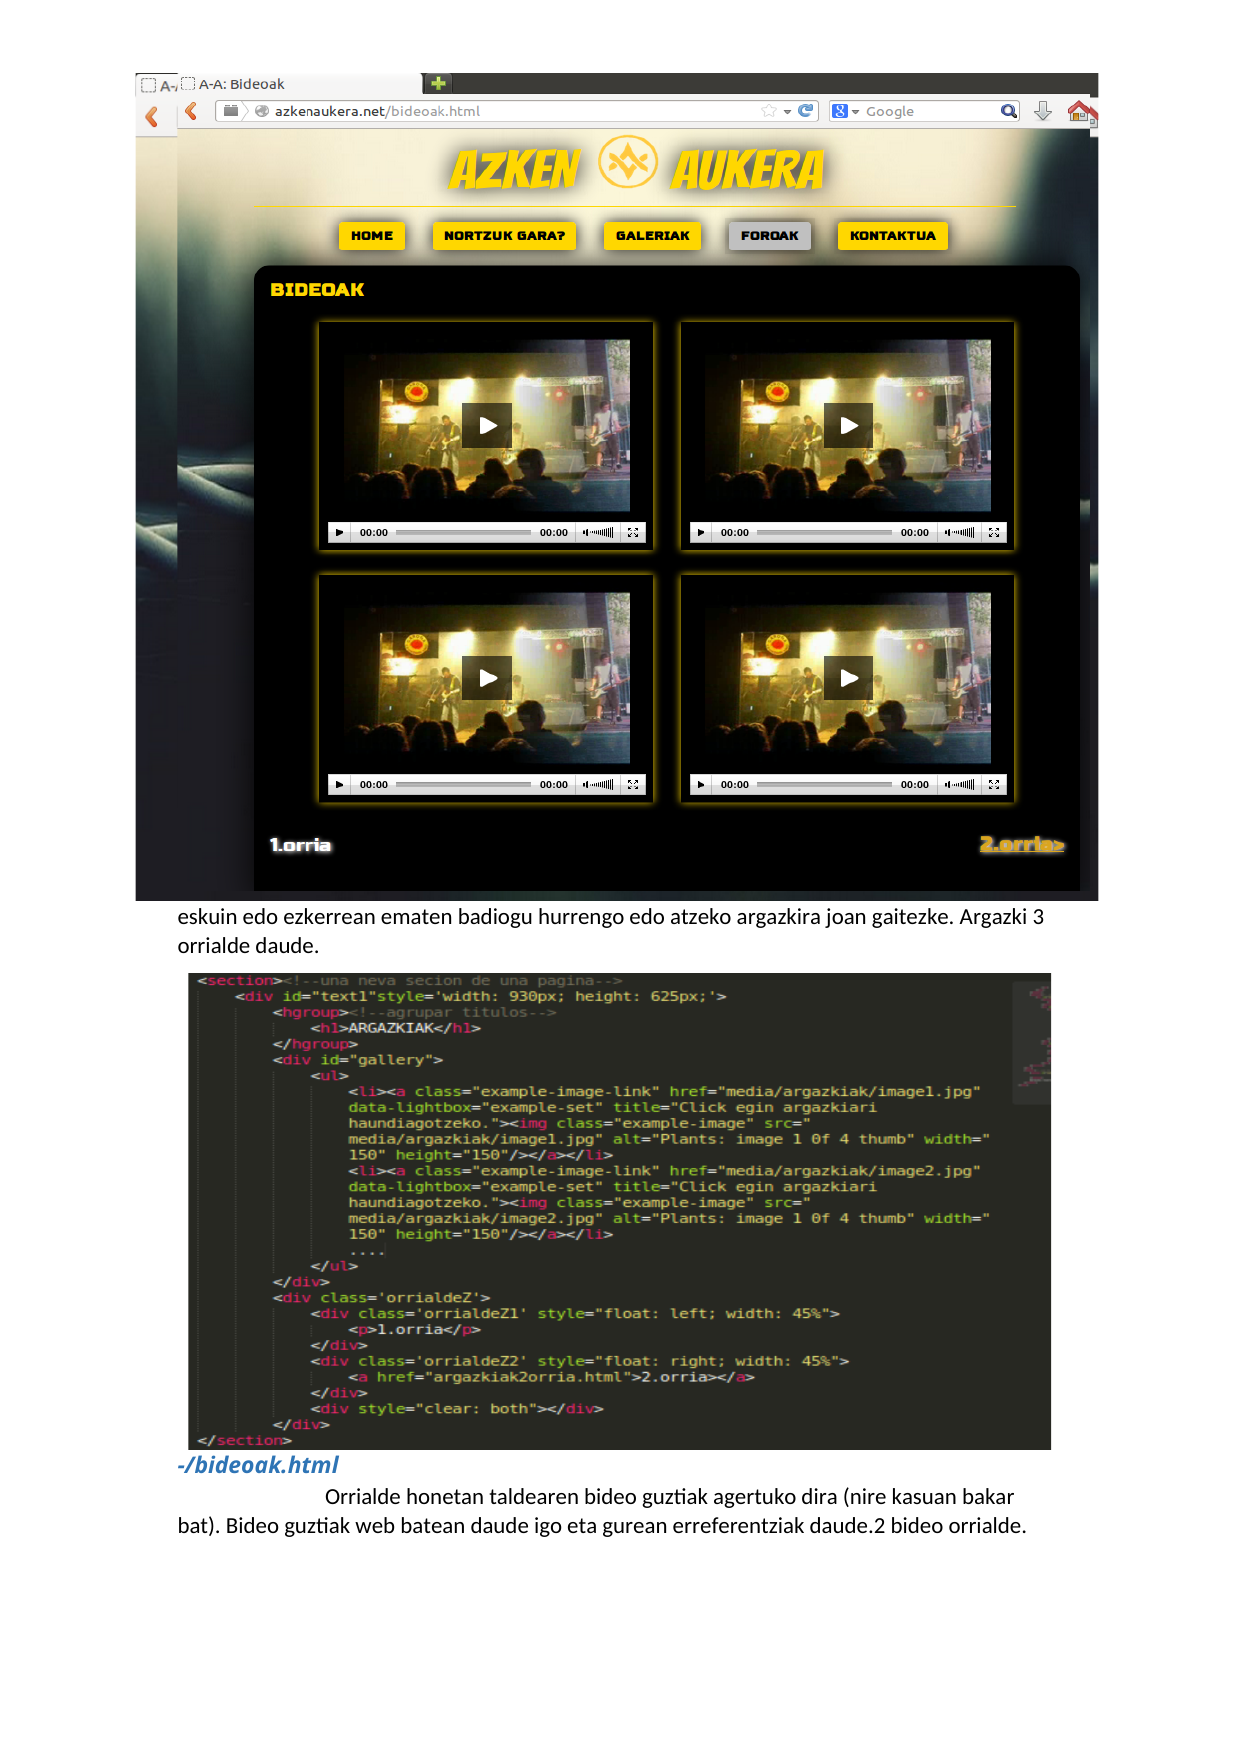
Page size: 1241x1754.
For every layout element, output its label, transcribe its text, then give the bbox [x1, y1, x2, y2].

text eskuin edo ezkerrean ematen badiogu hurrengo edo atzeko argazkira joan gaitezke. Argazki 3 orrialde daude. [177, 901, 1063, 959]
text Orrialde honetan taldearen bideo guztiak agertuko dira (nire kasuan bakar bat). Bideo guztiak web batean daude igo eta gurean erreferentziak daude.2 bideo orrialde. [177, 1482, 1063, 1539]
subtitle -/bideoak.html [177, 1383, 1063, 1481]
picture [135, 73, 1099, 901]
picture [188, 973, 1052, 1450]
